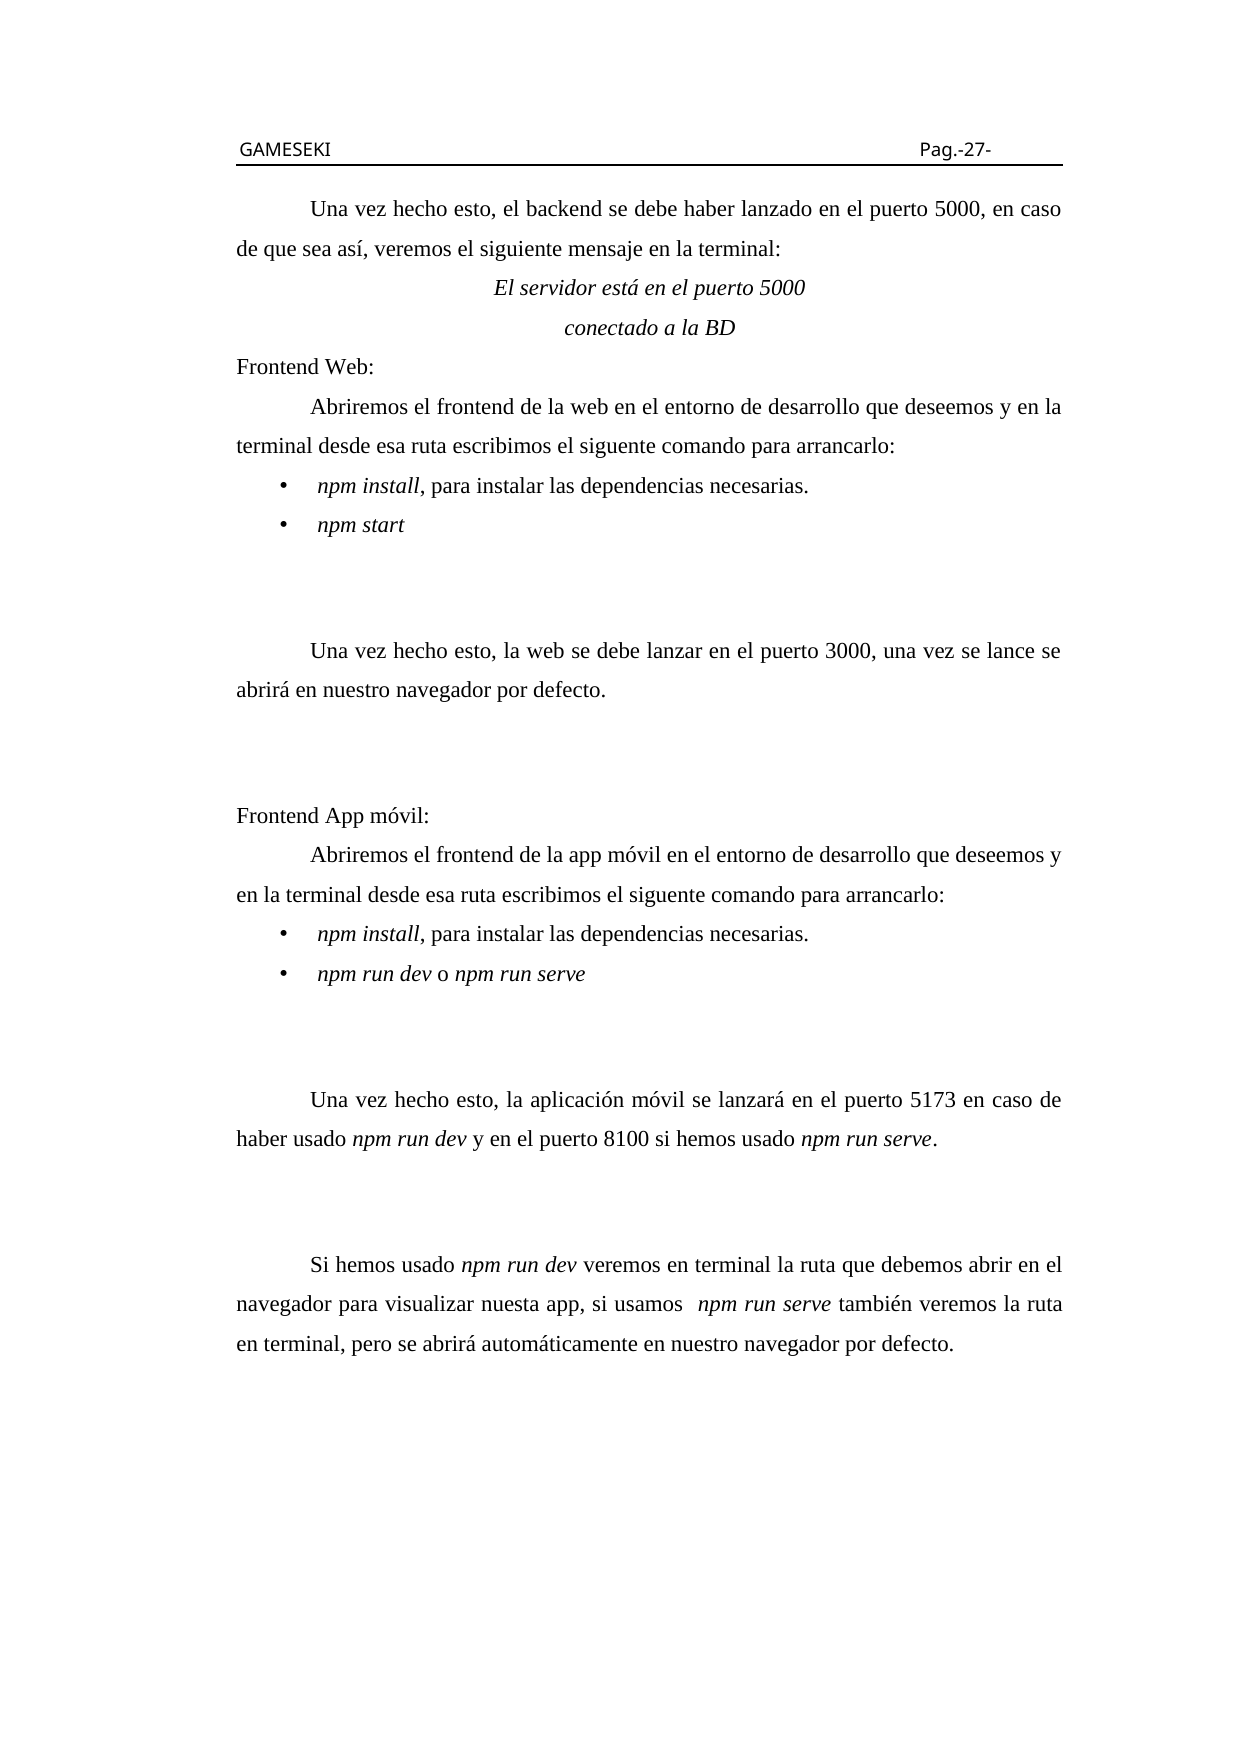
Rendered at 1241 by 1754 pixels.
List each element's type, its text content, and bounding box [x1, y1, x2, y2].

text El servidor está en el puerto 5000 [236, 274, 1063, 301]
list npm start [279, 511, 1063, 537]
list npm install, para instalar las dependencias necesarias. [279, 472, 1063, 498]
text Una vez hecho esto, la web se debe lanzar en el puerto 3000, una vez se lance se abrirá en nuestro navegador por defecto. [236, 637, 1063, 703]
text Si hemos usado npm run dev veremos en terminal la ruta que debemos abrir en el navegador para visualizar nuesta app, si usamos npm run serve también veremos la ruta en terminal, pero se abrirá automáticamente en nuestro navegador por defecto. [236, 1251, 1063, 1356]
text conectado a la BD [236, 314, 1063, 340]
text Frontend Web: [236, 353, 1063, 379]
text Frontend App móvil: [236, 802, 1063, 828]
list npm run dev o npm run serve [279, 960, 1063, 986]
text Una vez hecho esto, la aplicación móvil se lanzará en el puerto 5173 en caso de haber usado npm run dev y en el puerto 8100 si hemos usado npm run serve. [236, 1086, 1063, 1152]
text Abriremos el frontend de la web en el entorno de desarrollo que deseemos y en la terminal desde esa ruta escribimos el siguente comando para arrancarlo: [236, 393, 1063, 458]
text Abriremos el frontend de la app móvil en el entorno de desarrollo que deseemos y en la terminal desde esa ruta escribimos el siguente comando para arrancarlo: [236, 842, 1063, 907]
list npm install, para instalar las dependencias necesarias. [279, 921, 1063, 947]
text Una vez hecho esto, el backend se debe haber lanzado en el puerto 5000, en caso de que sea así, veremos el siguiente mensaje en la terminal: [236, 195, 1063, 261]
